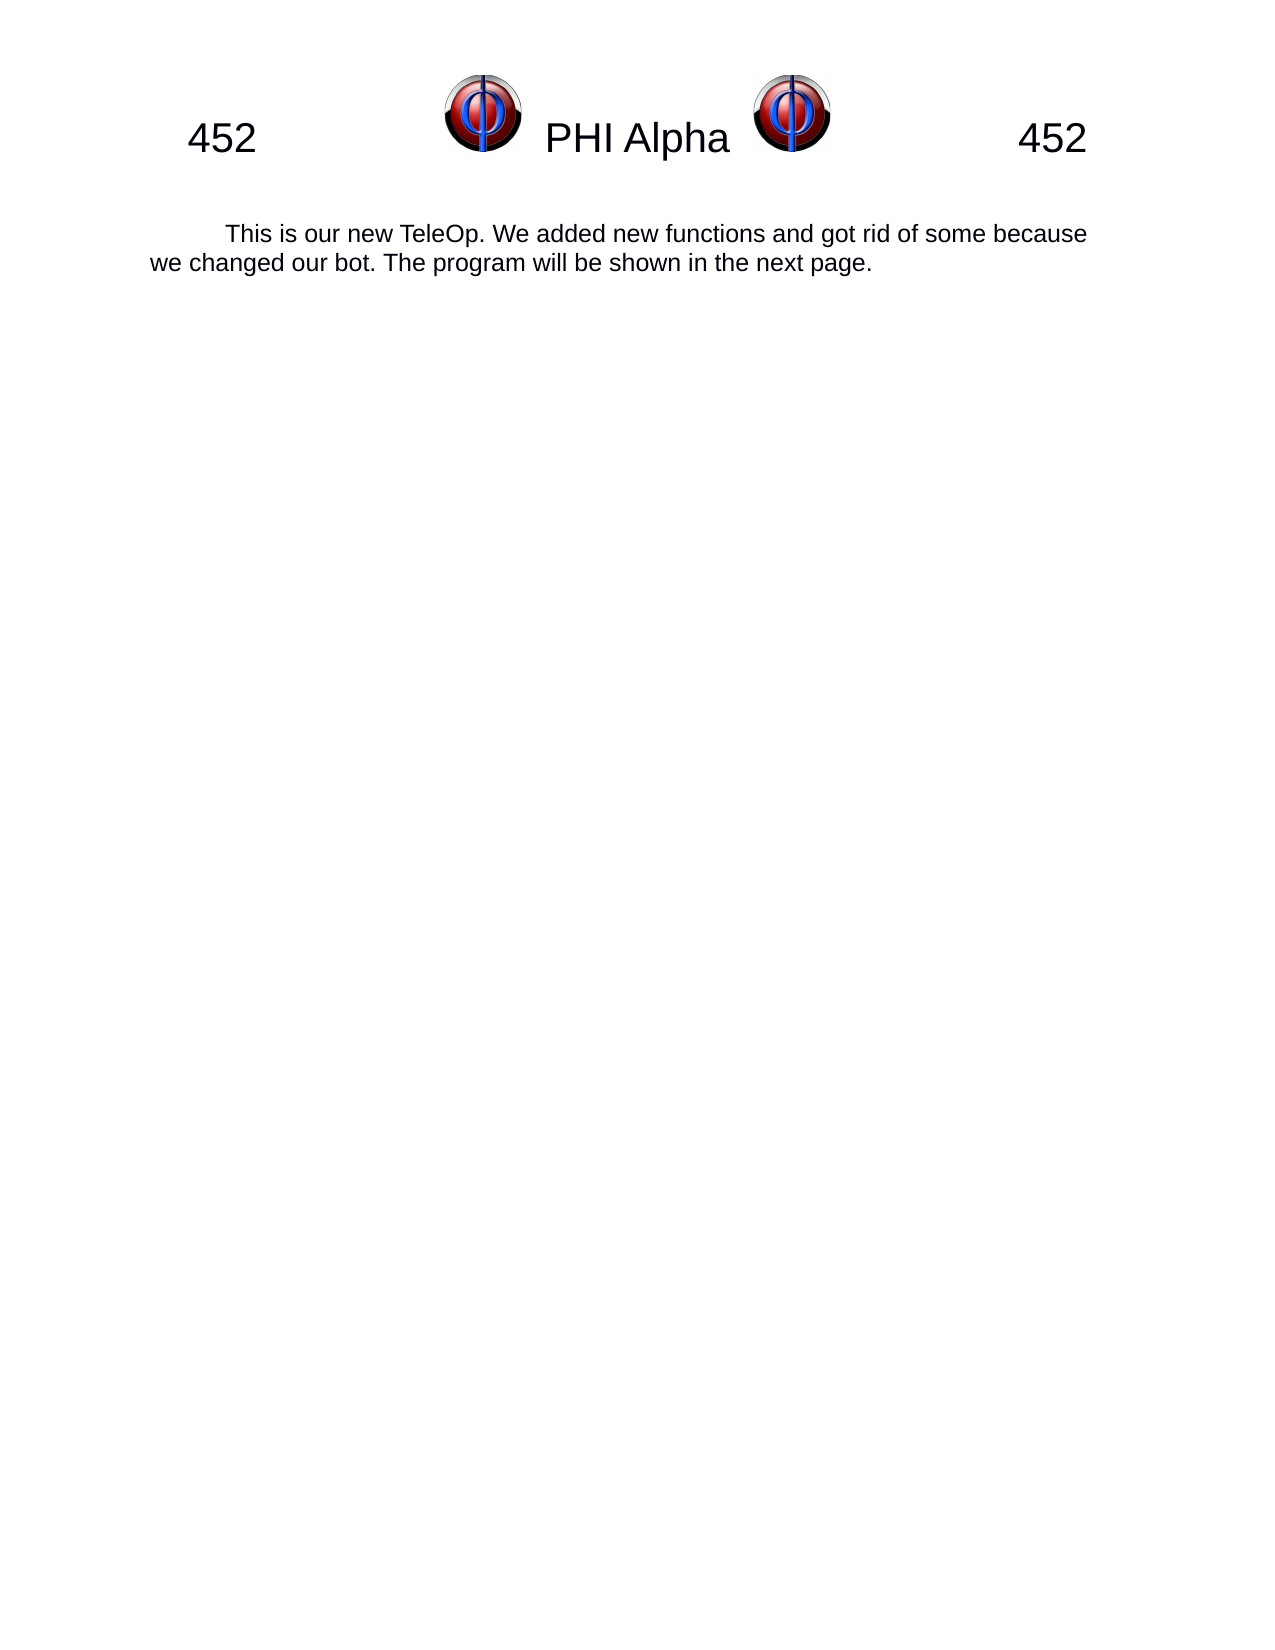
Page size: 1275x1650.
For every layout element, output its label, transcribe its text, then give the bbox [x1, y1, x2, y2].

picture [753, 75, 831, 152]
picture [444, 75, 522, 152]
text This is our new TeleOp. We added new functions and got rid of some because we changed our bot. The program will be shown in the next page. [150, 219, 1125, 277]
